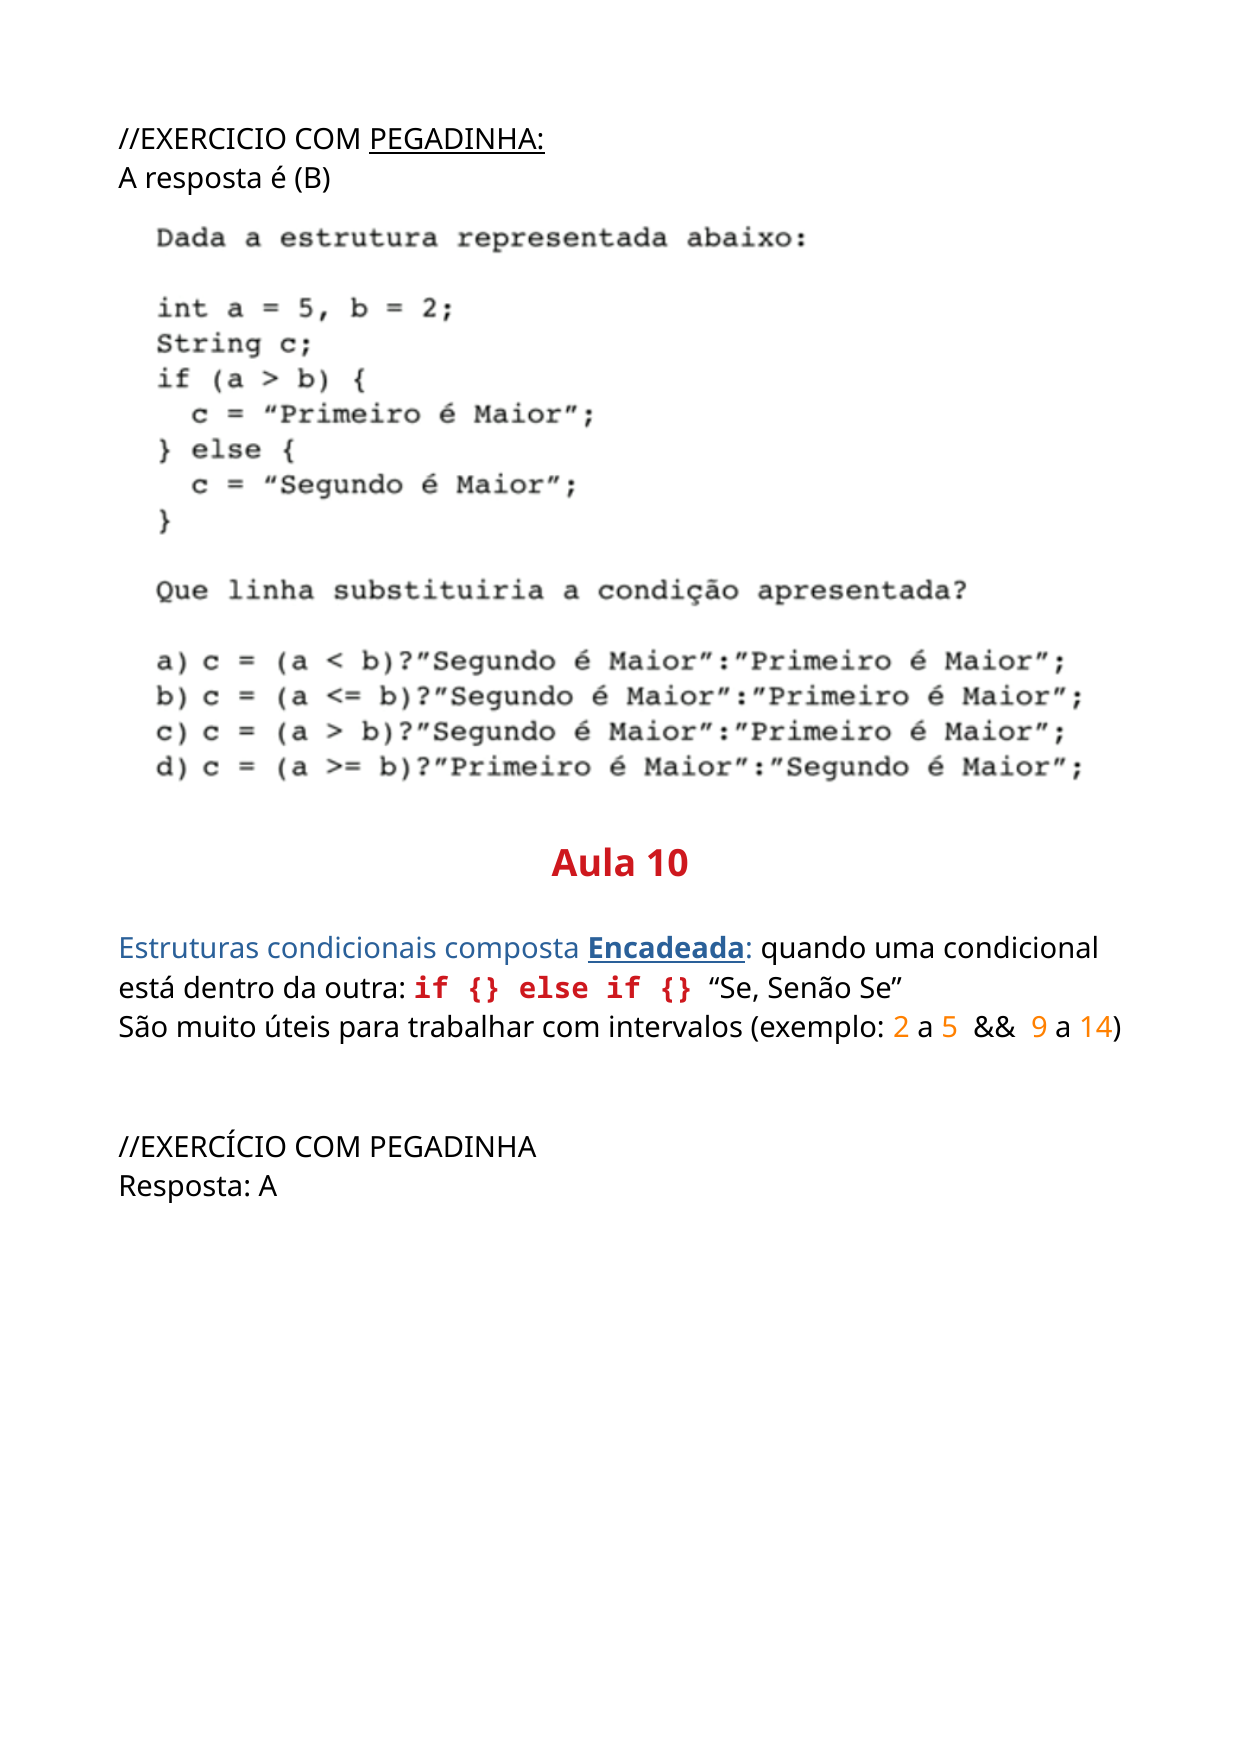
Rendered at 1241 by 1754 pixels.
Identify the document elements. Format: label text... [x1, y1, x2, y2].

text São muito úteis para trabalhar com intervalos (exemplo: 2 a 5 && 9 a 14) [118, 1007, 1122, 1046]
picture [118, 213, 1123, 797]
text A resposta é (B) [118, 158, 1122, 197]
text Resposta: A [118, 1166, 1122, 1205]
text Aula 10 [118, 837, 1122, 888]
text //EXERCÍCIO COM PEGADINHA [118, 1126, 1122, 1166]
text //EXERCICIO COM PEGADINHA: [118, 118, 1122, 158]
text Estruturas condicionais composta Encadeada: quando uma condicional está dentro da outra: if {} else if {} “Se, Senão Se” [118, 927, 1122, 1007]
